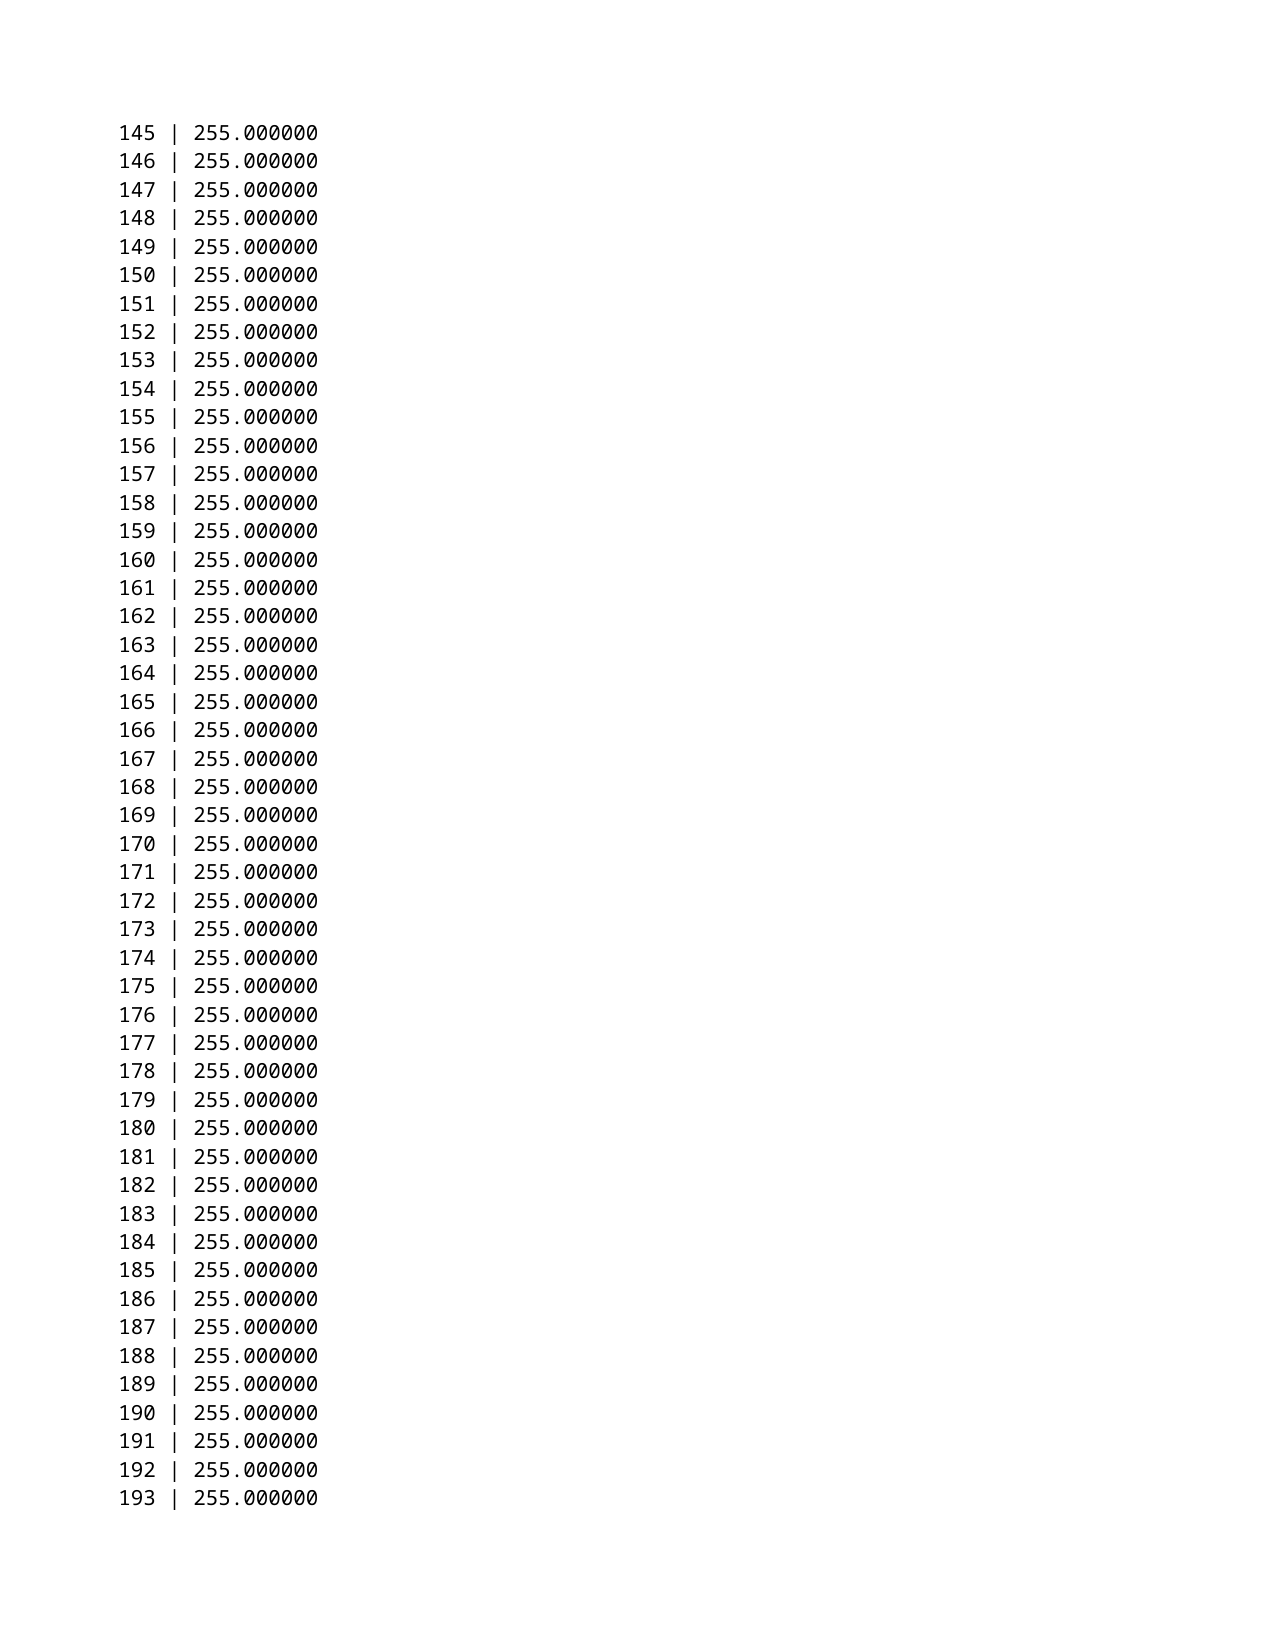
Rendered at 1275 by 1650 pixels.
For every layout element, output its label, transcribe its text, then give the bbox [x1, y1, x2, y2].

text 154 | 255.000000 [118, 374, 1157, 402]
text 172 | 255.000000 [118, 886, 1157, 914]
text 173 | 255.000000 [118, 914, 1157, 943]
text 179 | 255.000000 [118, 1085, 1157, 1113]
text 152 | 255.000000 [118, 317, 1157, 346]
text 155 | 255.000000 [118, 402, 1157, 431]
text 150 | 255.000000 [118, 260, 1157, 289]
text 159 | 255.000000 [118, 516, 1157, 545]
text 177 | 255.000000 [118, 1028, 1157, 1057]
text 190 | 255.000000 [118, 1398, 1157, 1426]
text 192 | 255.000000 [118, 1455, 1157, 1483]
text 149 | 255.000000 [118, 232, 1157, 260]
text 182 | 255.000000 [118, 1170, 1157, 1199]
text 191 | 255.000000 [118, 1426, 1157, 1455]
text 186 | 255.000000 [118, 1284, 1157, 1312]
text 167 | 255.000000 [118, 744, 1157, 772]
text 165 | 255.000000 [118, 687, 1157, 715]
text 160 | 255.000000 [118, 545, 1157, 573]
text 148 | 255.000000 [118, 203, 1157, 232]
text 157 | 255.000000 [118, 459, 1157, 488]
text 187 | 255.000000 [118, 1312, 1157, 1341]
text 180 | 255.000000 [118, 1113, 1157, 1142]
text 146 | 255.000000 [118, 147, 1157, 175]
text 162 | 255.000000 [118, 602, 1157, 630]
text 185 | 255.000000 [118, 1256, 1157, 1284]
text 168 | 255.000000 [118, 772, 1157, 801]
text 193 | 255.000000 [118, 1483, 1157, 1512]
text 176 | 255.000000 [118, 1000, 1157, 1028]
text 164 | 255.000000 [118, 658, 1157, 687]
text 153 | 255.000000 [118, 346, 1157, 374]
text 158 | 255.000000 [118, 488, 1157, 516]
text 170 | 255.000000 [118, 829, 1157, 857]
text 178 | 255.000000 [118, 1057, 1157, 1085]
text 174 | 255.000000 [118, 943, 1157, 971]
text 183 | 255.000000 [118, 1199, 1157, 1227]
text 156 | 255.000000 [118, 431, 1157, 459]
text 169 | 255.000000 [118, 801, 1157, 829]
text 163 | 255.000000 [118, 630, 1157, 658]
text 184 | 255.000000 [118, 1227, 1157, 1256]
text 171 | 255.000000 [118, 857, 1157, 886]
text 147 | 255.000000 [118, 175, 1157, 203]
text 151 | 255.000000 [118, 289, 1157, 317]
text 189 | 255.000000 [118, 1369, 1157, 1398]
text 161 | 255.000000 [118, 573, 1157, 602]
text 166 | 255.000000 [118, 715, 1157, 744]
text 188 | 255.000000 [118, 1341, 1157, 1369]
text 181 | 255.000000 [118, 1142, 1157, 1170]
text 145 | 255.000000 [118, 118, 1157, 147]
text 175 | 255.000000 [118, 971, 1157, 1000]
